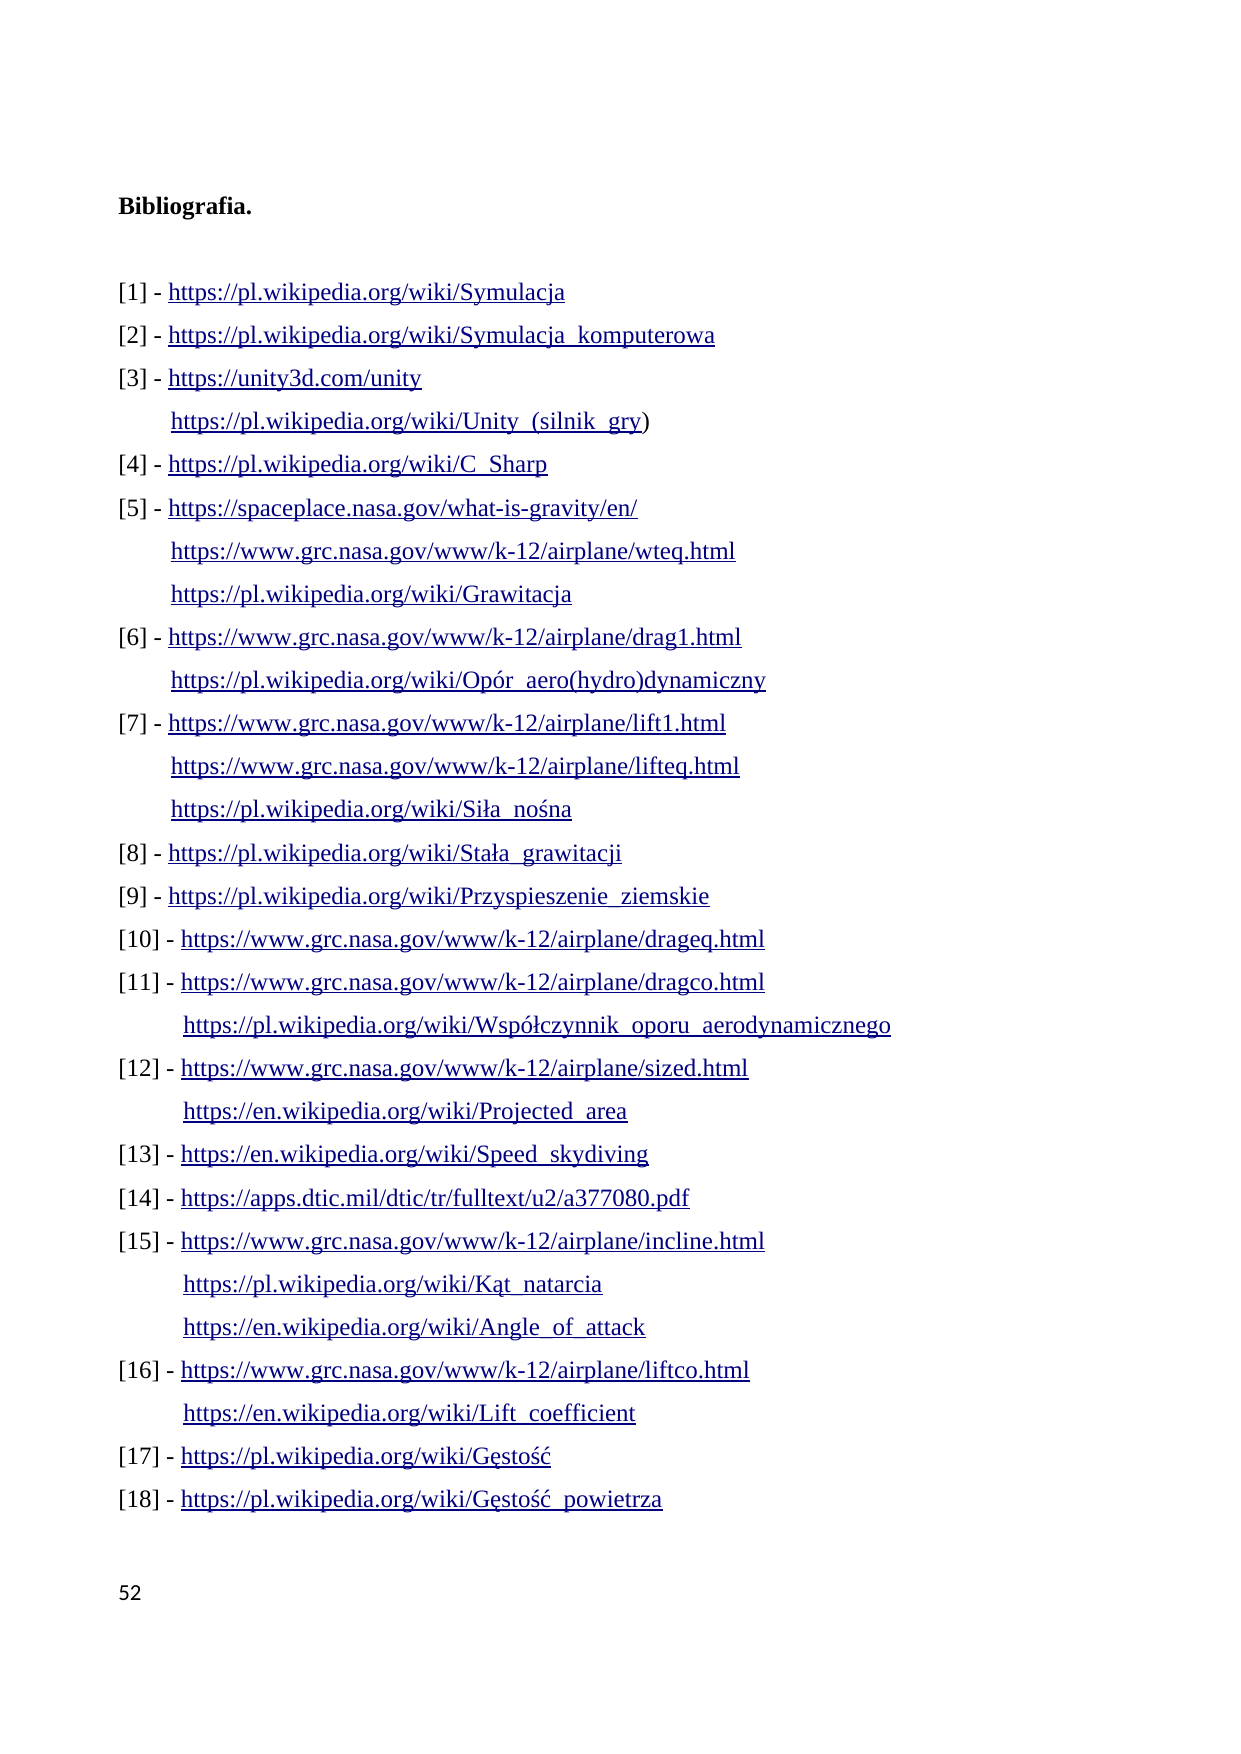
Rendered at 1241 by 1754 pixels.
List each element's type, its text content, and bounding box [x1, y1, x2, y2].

text [2] - https://pl.wikipedia.org/wiki/Symulacja_komputerowa [118, 320, 1033, 349]
text Bibliografia. [118, 191, 1033, 219]
text https://pl.wikipedia.org/wiki/Unity_(silnik_gry) [118, 406, 1033, 435]
text https://en.wikipedia.org/wiki/Projected_area [118, 1096, 1033, 1125]
text [1] - https://pl.wikipedia.org/wiki/Symulacja [118, 277, 1033, 306]
text [14] - https://apps.dtic.mil/dtic/tr/fulltext/u2/a377080.pdf [118, 1183, 1033, 1211]
text https://pl.wikipedia.org/wiki/Grawitacja [118, 579, 1033, 608]
text [12] - https://www.grc.nasa.gov/www/k-12/airplane/sized.html [118, 1053, 1033, 1082]
text [11] - https://www.grc.nasa.gov/www/k-12/airplane/dragco.html [118, 967, 1033, 996]
text [8] - https://pl.wikipedia.org/wiki/Stała_grawitacji [118, 838, 1033, 866]
text [10] - https://www.grc.nasa.gov/www/k-12/airplane/drageq.html [118, 924, 1033, 953]
text [15] - https://www.grc.nasa.gov/www/k-12/airplane/incline.html [118, 1226, 1033, 1254]
text [6] - https://www.grc.nasa.gov/www/k-12/airplane/drag1.html [118, 622, 1033, 651]
text https://pl.wikipedia.org/wiki/Opór_aero(hydro)dynamiczny [118, 665, 1033, 694]
text [3] - https://unity3d.com/unity [118, 363, 1033, 392]
text https://www.grc.nasa.gov/www/k-12/airplane/lifteq.html [118, 751, 1033, 780]
text [16] - https://www.grc.nasa.gov/www/k-12/airplane/liftco.html [118, 1355, 1033, 1384]
text https://pl.wikipedia.org/wiki/Kąt_natarcia [118, 1269, 1033, 1298]
text https://en.wikipedia.org/wiki/Lift_coefficient [118, 1398, 1033, 1427]
text [17] - https://pl.wikipedia.org/wiki/Gęstość [118, 1441, 1033, 1470]
text https://en.wikipedia.org/wiki/Angle_of_attack [118, 1312, 1033, 1341]
text https://pl.wikipedia.org/wiki/Siła_nośna [118, 794, 1033, 823]
text [7] - https://www.grc.nasa.gov/www/k-12/airplane/lift1.html [118, 708, 1033, 737]
text [13] - https://en.wikipedia.org/wiki/Speed_skydiving [118, 1139, 1033, 1168]
text [18] - https://pl.wikipedia.org/wiki/Gęstość_powietrza [118, 1484, 1033, 1513]
text [4] - https://pl.wikipedia.org/wiki/C_Sharp [118, 449, 1033, 478]
text [5] - https://spaceplace.nasa.gov/what-is-gravity/en/ [118, 493, 1033, 521]
text [9] - https://pl.wikipedia.org/wiki/Przyspieszenie_ziemskie [118, 881, 1033, 909]
text https://pl.wikipedia.org/wiki/Współczynnik_oporu_aerodynamicznego [118, 1010, 1033, 1039]
text https://www.grc.nasa.gov/www/k-12/airplane/wteq.html [118, 536, 1033, 564]
